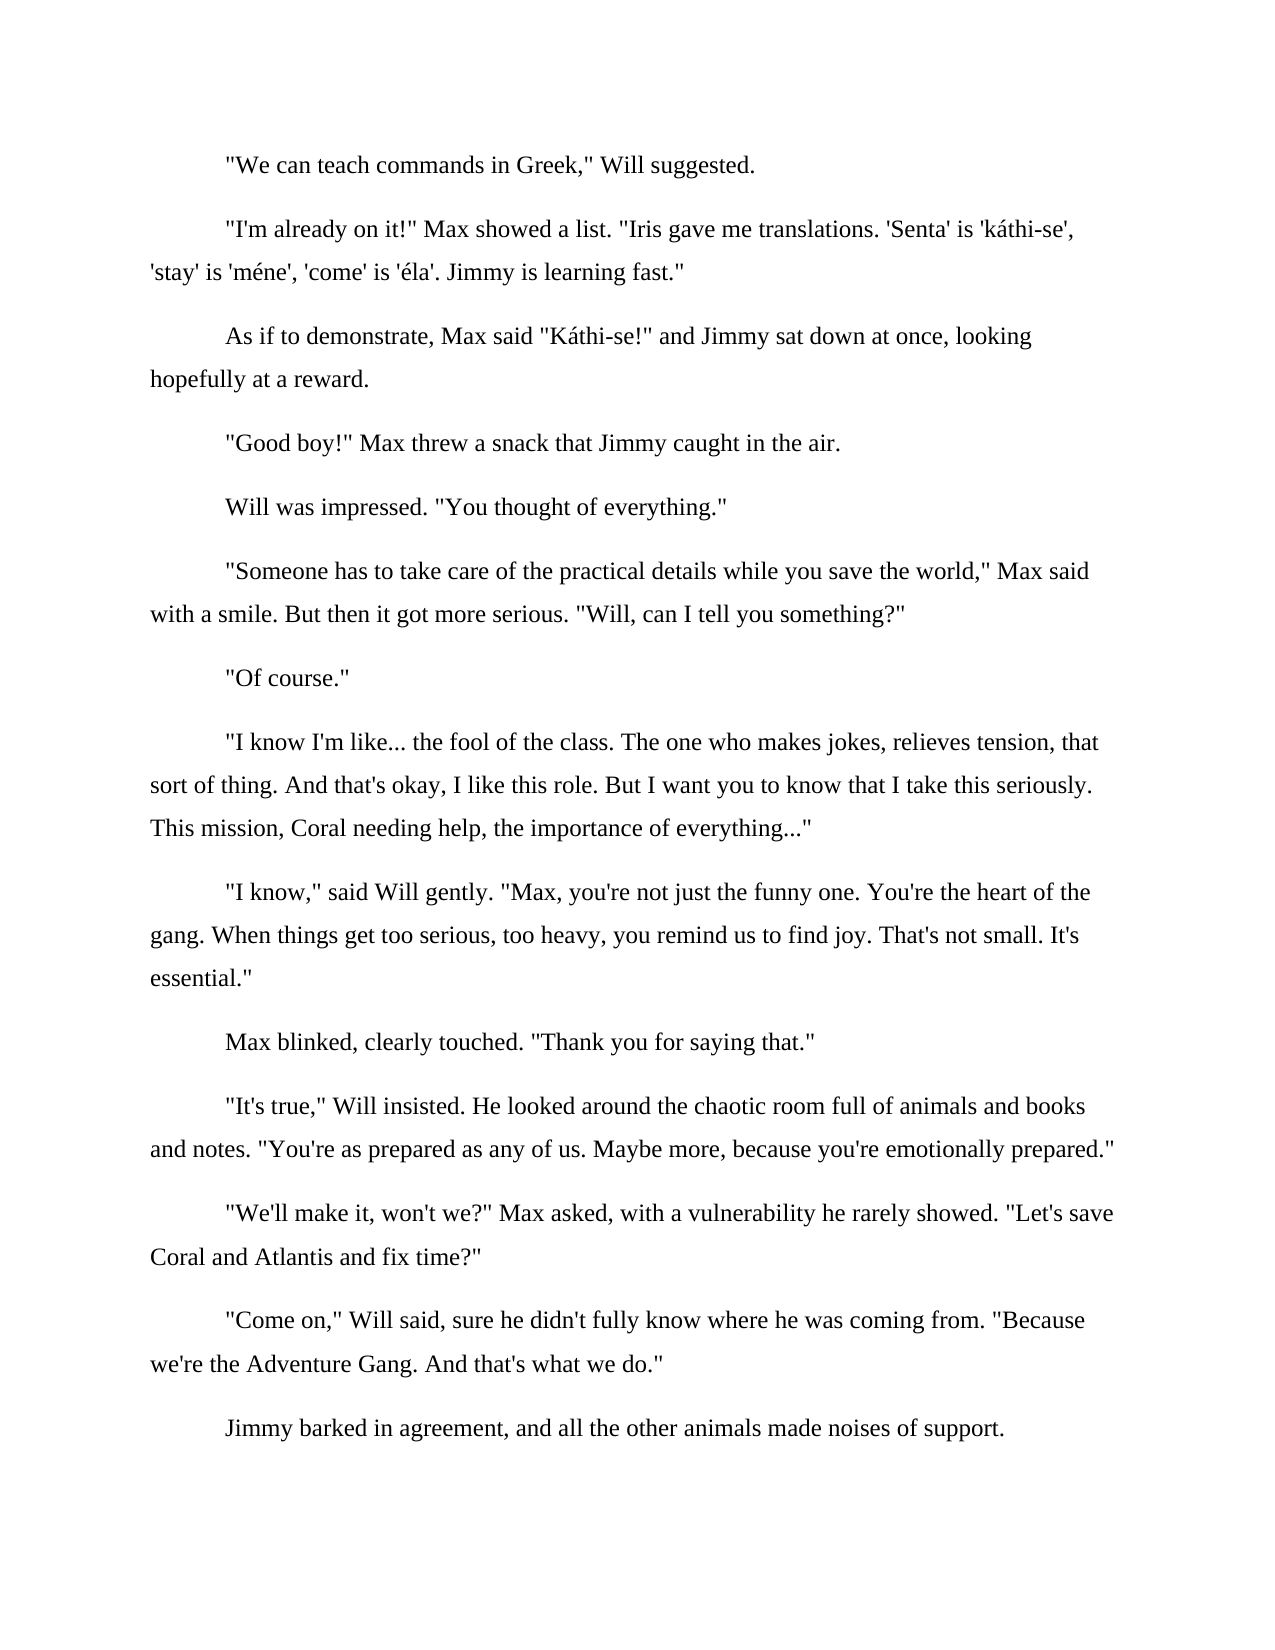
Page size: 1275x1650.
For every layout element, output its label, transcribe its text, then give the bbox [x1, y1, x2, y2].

text "Of course." [150, 663, 1125, 692]
text "We'll make it, won't we?" Max asked, with a vulnerability he rarely showed. "Let's save Coral and Atlantis and fix time?" [150, 1198, 1125, 1270]
text "It's true," Will insisted. He looked around the chaotic room full of animals and books and notes. "You're as prepared as any of us. Maybe more, because you're emotionally prepared." [150, 1091, 1125, 1163]
text As if to demonstrate, Max said "Káthi-se!" and Jimmy sat down at once, looking hopefully at a reward. [150, 321, 1125, 393]
text Will was impressed. "You thought of everything." [150, 492, 1125, 521]
text "I'm already on it!" Max showed a list. "Iris gave me translations. 'Senta' is 'káthi-se', 'stay' is 'méne', 'come' is 'éla'. Jimmy is learning fast." [150, 214, 1125, 286]
text "We can teach commands in Greek," Will suggested. [150, 150, 1125, 179]
text "Someone has to take care of the practical details while you save the world," Max said with a smile. But then it got more serious. "Will, can I tell you something?" [150, 556, 1125, 628]
text "Good boy!" Max threw a snack that Jimmy caught in the air. [150, 428, 1125, 457]
text "Come on," Will said, sure he didn't fully know where he was coming from. "Because we're the Adventure Gang. And that's what we do." [150, 1306, 1125, 1377]
text Max blinked, clearly touched. "Thank you for saying that." [150, 1027, 1125, 1056]
text Jimmy barked in agreement, and all the other animals made noises of support. [150, 1413, 1125, 1441]
text "I know I'm like... the fool of the class. The one who makes jokes, relieves tension, that sort of thing. And that's okay, I like this role. But I want you to know that I take this seriously. This mission, Coral needing help, the importance of everything..." [150, 727, 1125, 842]
text "I know," said Will gently. "Max, you're not just the funny one. You're the heart of the gang. When things get too serious, too heavy, you remind us to find joy. That's not small. It's essential." [150, 877, 1125, 992]
